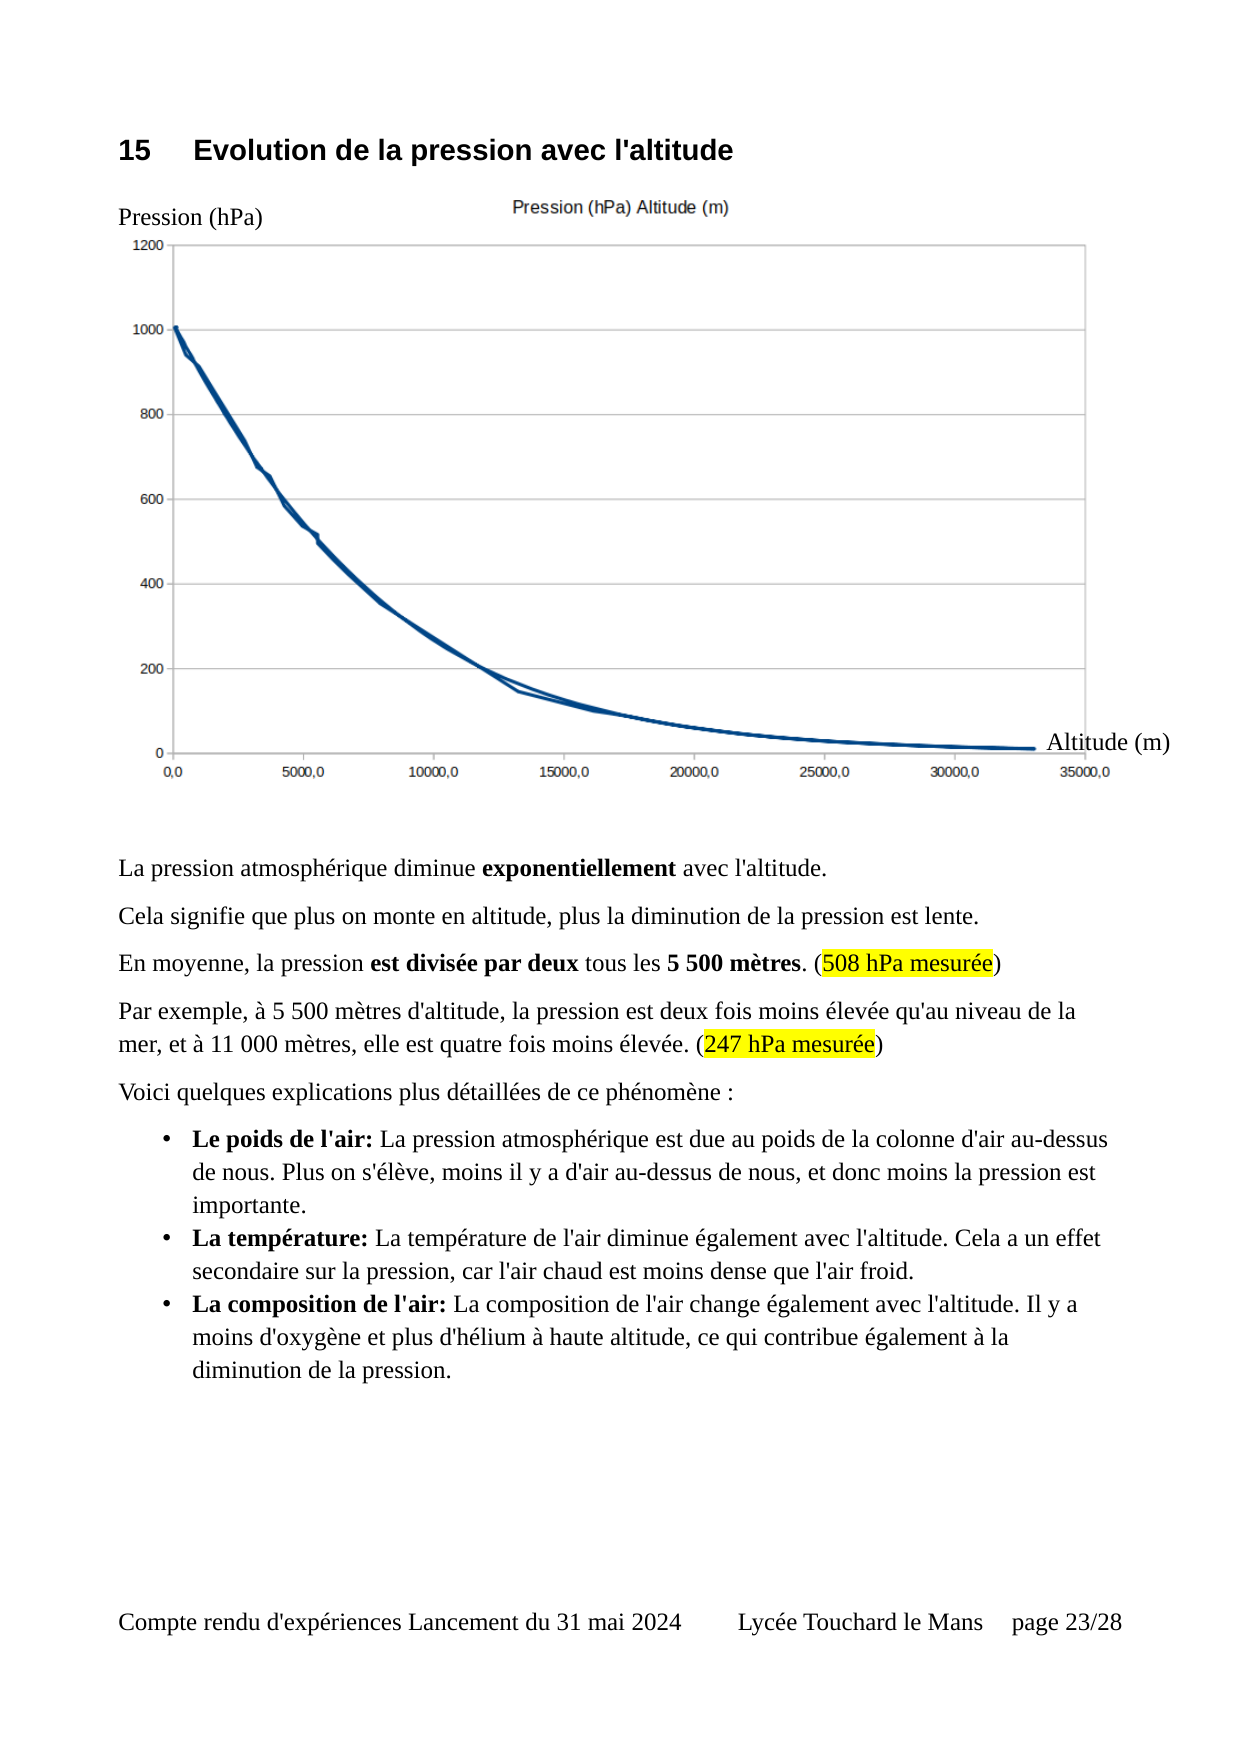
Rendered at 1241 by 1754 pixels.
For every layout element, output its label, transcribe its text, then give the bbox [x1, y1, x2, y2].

subtitle Evolution de la pression avec l'altitude [118, 133, 1122, 166]
text La pression atmosphérique diminue exponentiellement avec l'altitude. [118, 853, 1122, 882]
list La composition de l'air: La composition de l'air change également avec l'altitude. Il y a moins d'oxygène et plus d'hélium à haute altitude, ce qui contribue également à la diminution de la pression. [162, 1289, 1122, 1384]
text Par exemple, à 5 500 mètres d'altitude, la pression est deux fois moins élevée qu'au niveau de la mer, et à 11 000 mètres, elle est quatre fois moins élevée. (247 hPa mesurée) [118, 996, 1122, 1058]
text Cela signifie que plus on monte en altitude, plus la diminution de la pression est lente. [118, 901, 1122, 929]
picture [118, 178, 1123, 789]
list Le poids de l'air: La pression atmosphérique est due au poids de la colonne d'air au-dessus de nous. Plus on s'élève, moins il y a d'air au-dessus de nous, et donc moins la pression est importante. [162, 1124, 1122, 1219]
text Voici quelques explications plus détaillées de ce phénomène : [118, 1077, 1122, 1105]
text En moyenne, la pression est divisée par deux tous les 5 500 mètres. (508 hPa mesurée) [118, 948, 1122, 977]
list La température: La température de l'air diminue également avec l'altitude. Cela a un effet secondaire sur la pression, car l'air chaud est moins dense que l'air froid. [162, 1223, 1122, 1285]
